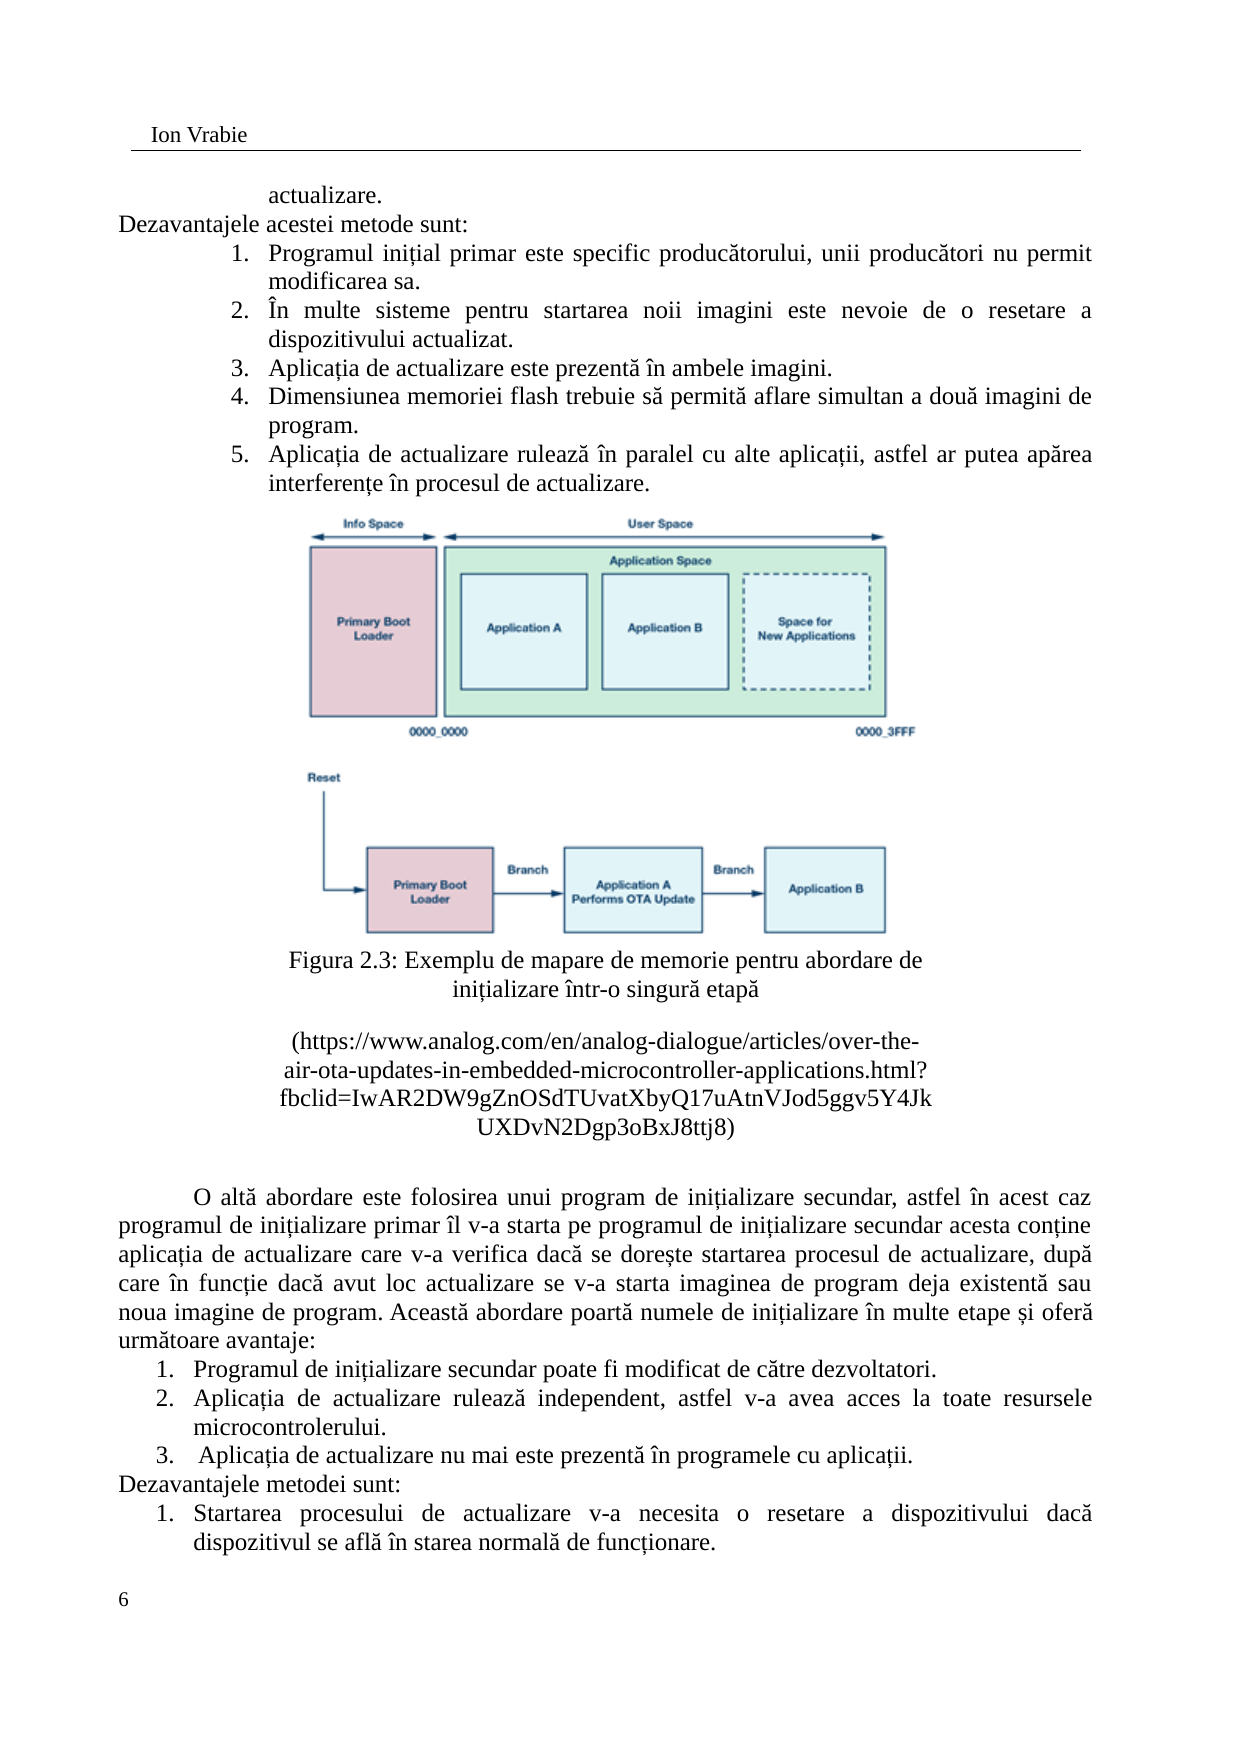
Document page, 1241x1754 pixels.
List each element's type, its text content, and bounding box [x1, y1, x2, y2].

list Aplicația de actualizare nu mai este prezentă în programele cu aplicații. [156, 1440, 1093, 1469]
list Programul de inițializare secundar poate fi modificat de către dezvoltatori. [156, 1354, 1093, 1383]
list actualizare. [231, 180, 1093, 209]
list Startarea procesului de actualizare v-a necesita o resetare a dispozitivului dacă dispozitivul se află în starea normală de funcționare. [156, 1498, 1093, 1555]
list Dimensiunea memoriei flash trebuie să permită aflare simultan a două imagini de program. [231, 381, 1093, 439]
list Figura 2.3: Exemplu de mapare de memorie pentru abordare de inițializare într-o singură etapă [278, 940, 933, 1002]
list Programul inițial primar este specific producătorului, unii producători nu permit modificarea sa. [231, 238, 1093, 295]
list În multe sisteme pentru startarea noii imagini este nevoie de o resetare a dispozitivului actualizat. [231, 295, 1093, 353]
list Aplicația de actualizare este prezentă în ambele imagini. [231, 353, 1093, 381]
list Aplicația de actualizare rulează independent, astfel v-a avea acces la toate resursele microcontrolerului. [156, 1383, 1093, 1440]
list Aplicația de actualizare rulează în paralel cu alte aplicații, astfel ar putea apărea interferențe în procesul de actualizare. [231, 439, 1093, 496]
text Dezavantajele acestei metode sunt: [118, 209, 1093, 238]
list (https://www.analog.com/en/analog-dialogue/articles/over-the-air-ota-updates-in-embedded-microcontroller-applications.html?fbclid=IwAR2DW9gZnOSdTUvatXbyQ17uAtnVJod5ggv5Y4JkUXDvN2Dgp3oBxJ8ttj8) [278, 1026, 933, 1141]
text O altă abordare este folosirea unui program de inițializare secundar, astfel în acest caz programul de inițializare primar îl v-a starta pe programul de inițializare secundar acesta conține aplicația de actualizare care v-a verifica dacă se dorește startarea procesul de actualizare, după care în funcție dacă avut loc actualizare se v-a starta imaginea de program deja existentă sau noua imagine de program. Această abordare poartă numele de inițializare în multe etape și oferă următoare avantaje: [118, 1182, 1093, 1354]
picture [278, 508, 933, 940]
text Dezavantajele metodei sunt: [118, 1469, 1093, 1498]
